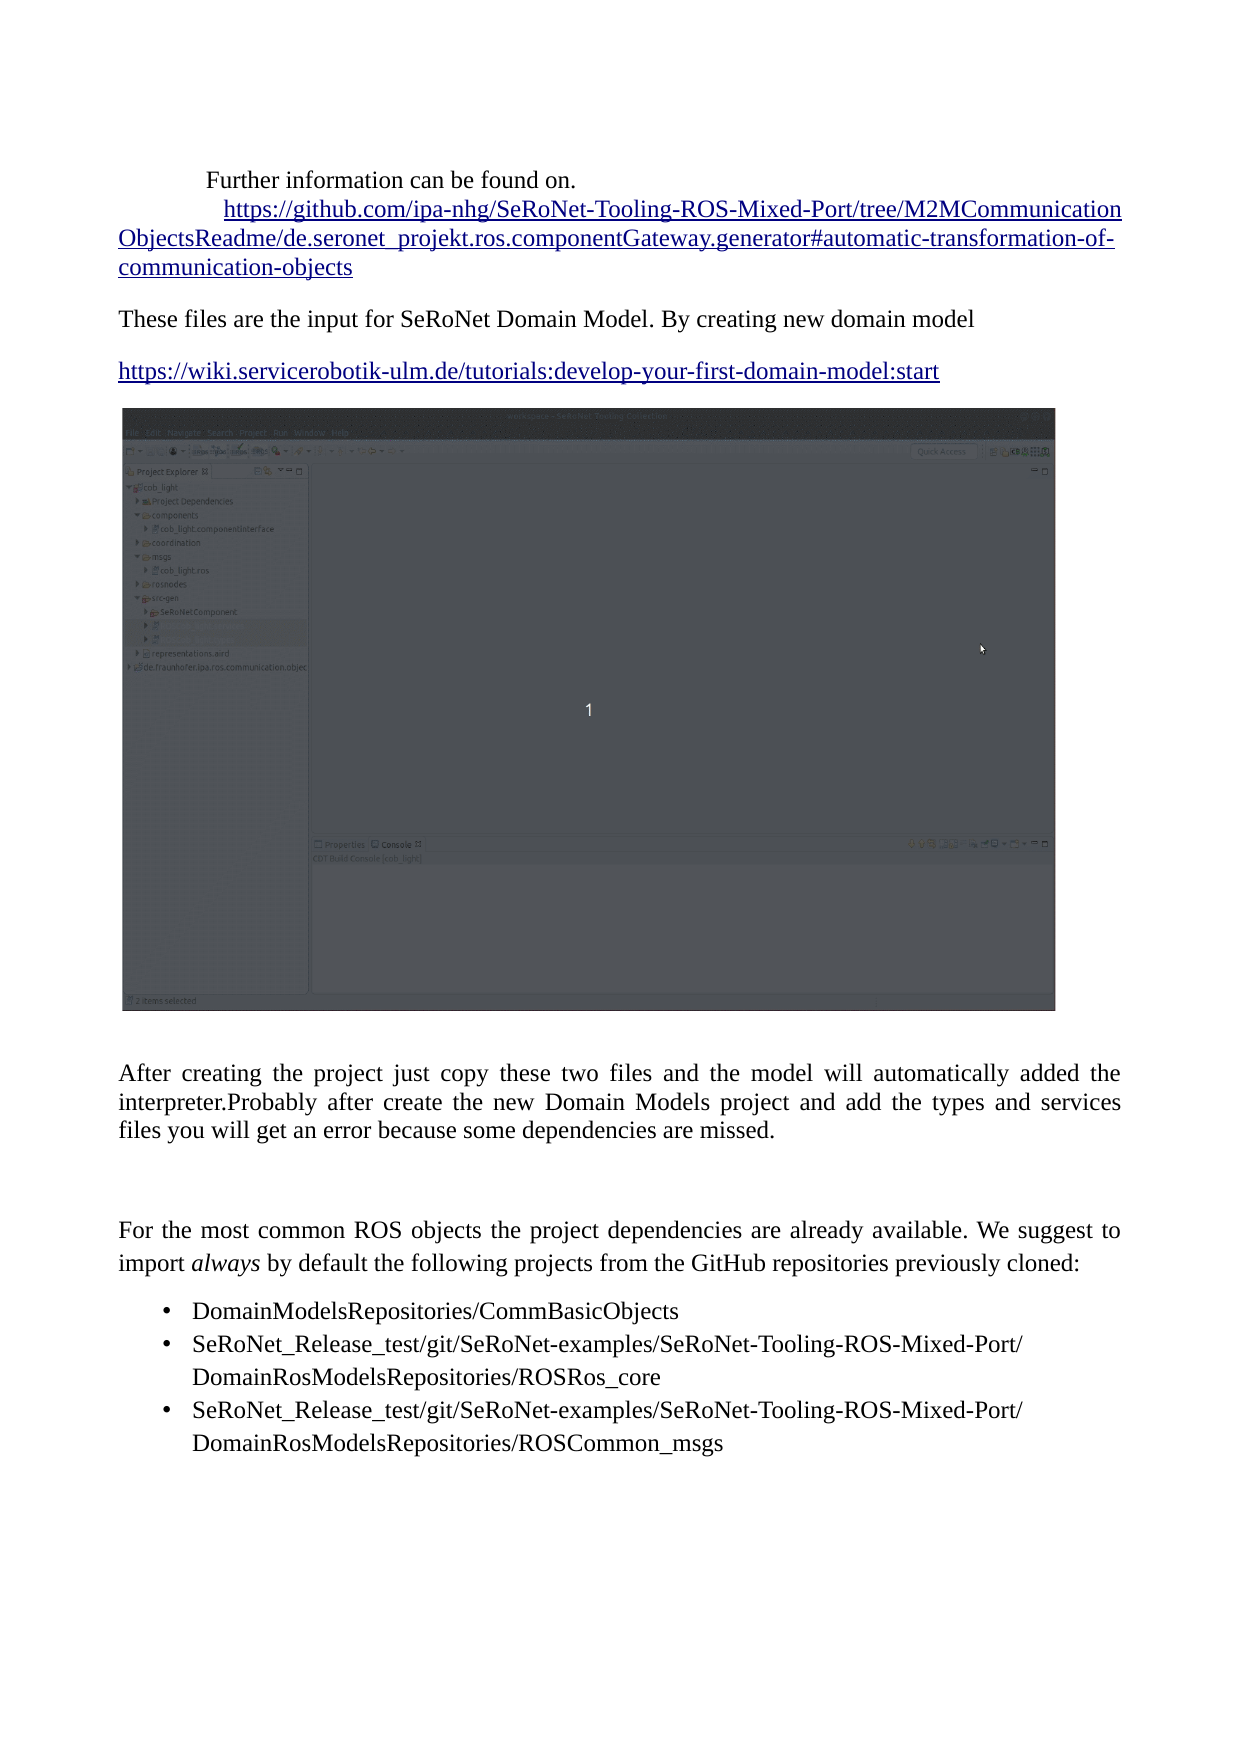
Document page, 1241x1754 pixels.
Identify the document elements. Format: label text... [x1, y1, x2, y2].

text These files are the input for SeRoNet Domain Model. By creating new domain model [118, 304, 1122, 333]
text Further information can be found on. [118, 165, 1122, 194]
list SeRoNet_Release_test/git/SeRoNet-examples/SeRoNet-Tooling-ROS-Mixed-Port/DomainRosModelsRepositories/ROSCommon_msgs [162, 1395, 1122, 1457]
text After creating the project just copy these two files and the model will automatically added the interpreter.Probably after create the new Domain Models project and add the types and services files you will get an error because some dependencies are missed. [118, 1058, 1122, 1144]
list SeRoNet_Release_test/git/SeRoNet-examples/SeRoNet-Tooling-ROS-Mixed-Port/DomainRosModelsRepositories/ROSRos_core [162, 1329, 1122, 1391]
list DomainModelsRepositories/CommBasicObjects [162, 1296, 1122, 1324]
picture [122, 408, 1056, 1011]
text https://github.com/ipa-nhg/SeRoNet-Tooling-ROS-Mixed-Port/tree/M2MCommunicationObjectsReadme/de.seronet_projekt.ros.componentGateway.generator#automatic-transformation-of-communication-objects [118, 194, 1122, 280]
text https://wiki.servicerobotik-ulm.de/tutorials:develop-your-first-domain-model:start [118, 356, 1122, 385]
text For the most common ROS objects the project dependencies are already available. We suggest to import always by default the following projects from the GitHub repositories previously cloned: [118, 1215, 1122, 1277]
